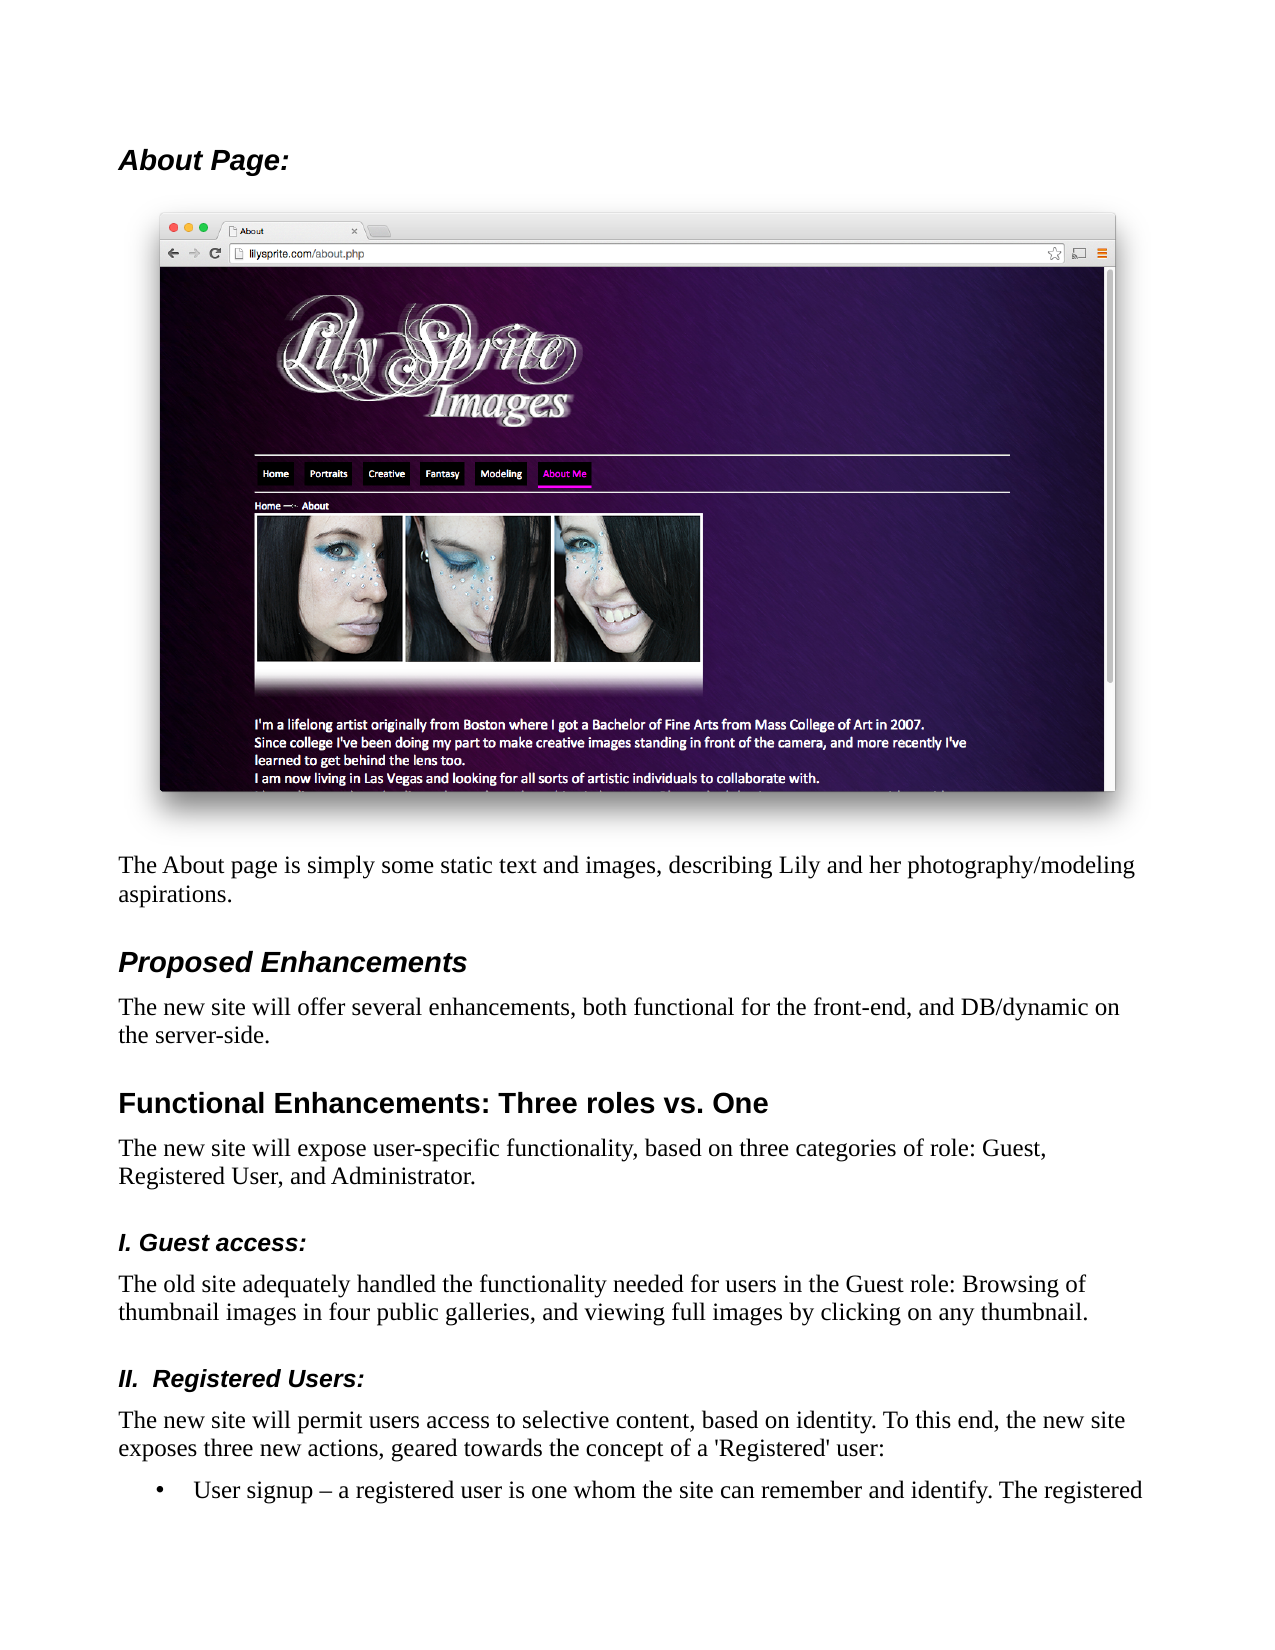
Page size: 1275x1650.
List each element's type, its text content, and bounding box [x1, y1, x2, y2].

subtitle I. Guest access: [118, 1228, 1157, 1256]
text The old site adequately handled the functionality needed for users in the Guest role: Browsing of thumbnail images in four public galleries, and viewing full images by clicking on any thumbnail. [118, 1269, 1157, 1326]
text The new site will expose user-specific functionality, based on three categories of role: Guest, Registered User, and Administrator. [118, 1133, 1157, 1190]
text The About page is simply some static text and images, describing Lily and her photography/modeling aspirations. [118, 851, 1157, 908]
subtitle Proposed Enhancements [118, 946, 1157, 979]
subtitle II. Registered Users: [118, 1364, 1157, 1392]
text The new site will permit users access to selective content, based on identity. To this end, the new site exposes three new actions, geared towards the concept of a 'Registered' user: [118, 1405, 1157, 1462]
subtitle Functional Enhancements: Three roles vs. One [118, 1087, 1157, 1120]
subtitle About Page: [118, 143, 1157, 177]
list User signup – a registered user is one whom the site can remember and identify. The registered [156, 1475, 1157, 1503]
picture [118, 189, 1157, 851]
text The new site will offer several enhancements, both functional for the front-end, and DB/dynamic on the server-side. [118, 992, 1157, 1049]
